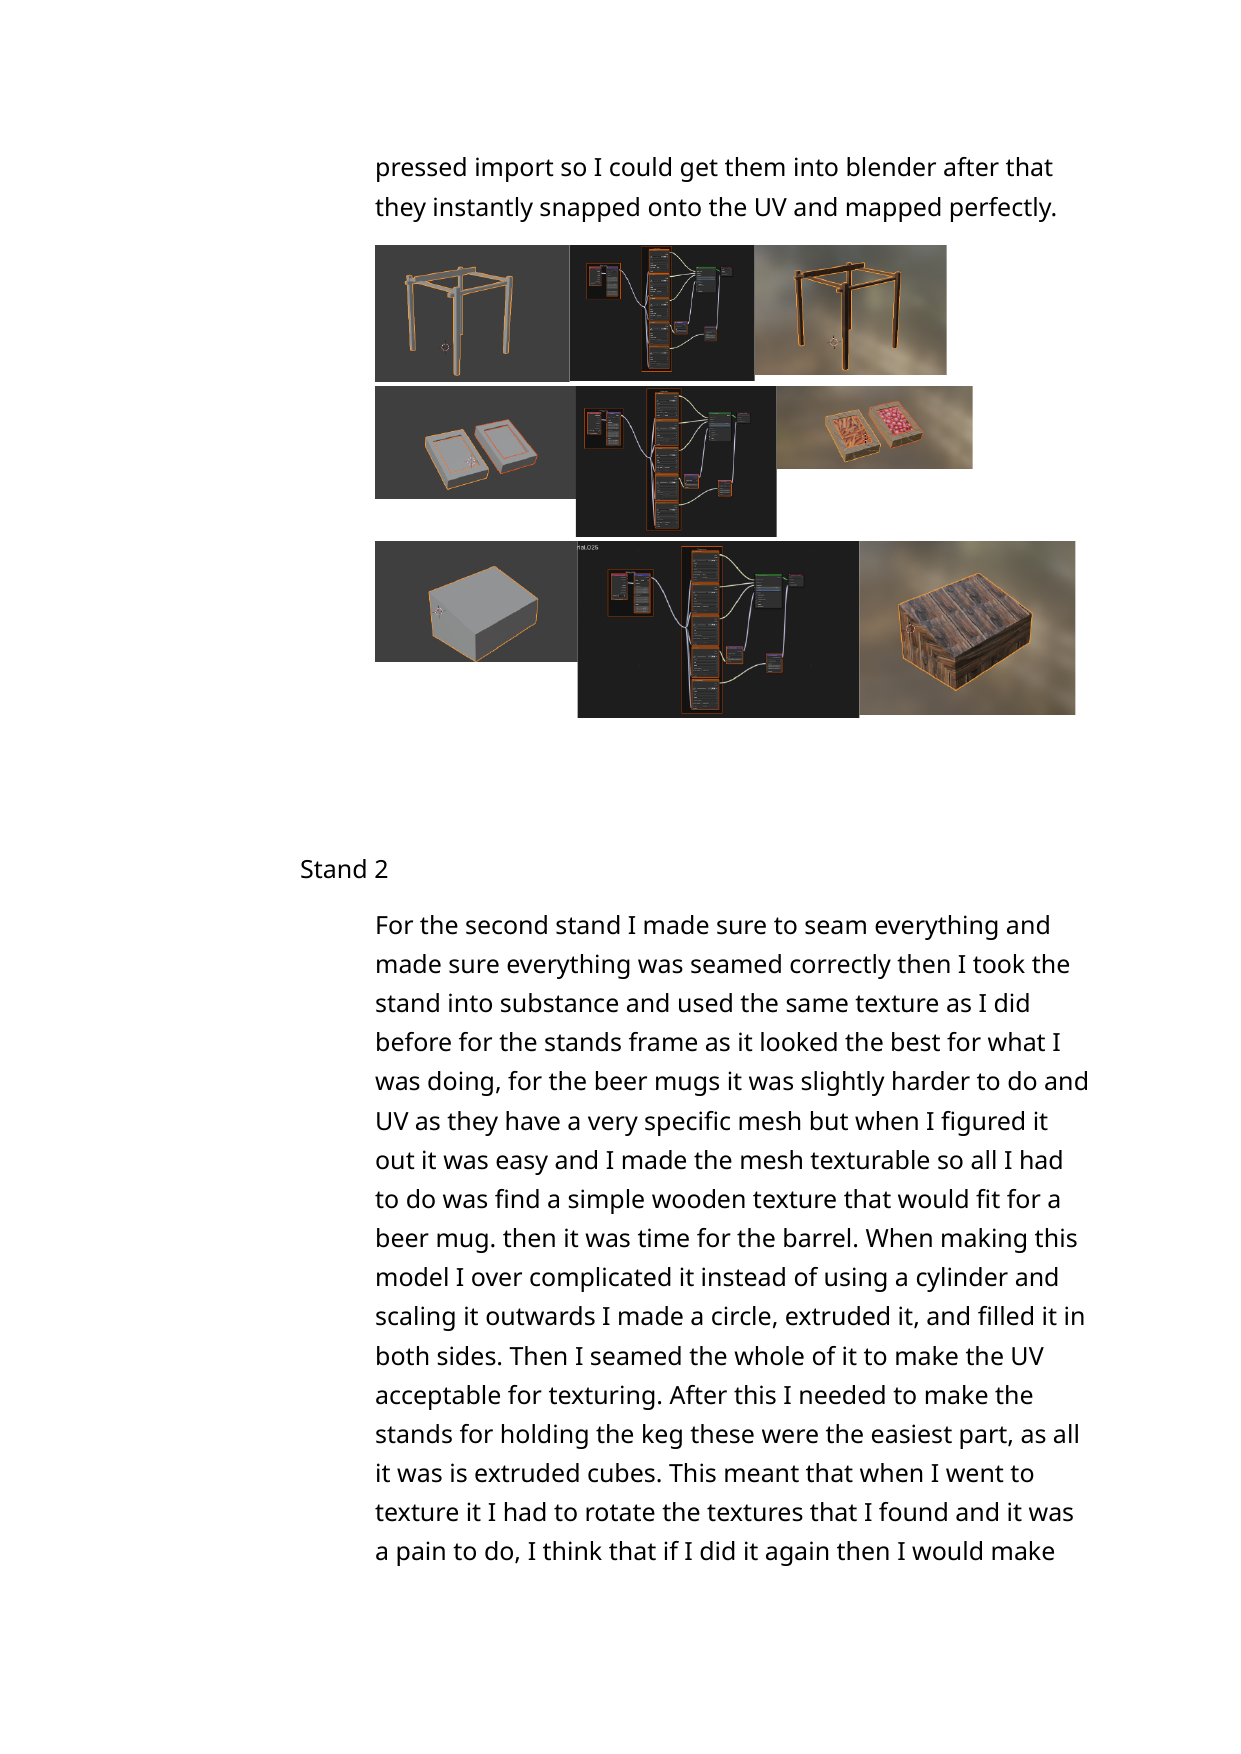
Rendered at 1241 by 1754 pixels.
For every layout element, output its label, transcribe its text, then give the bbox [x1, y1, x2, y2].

text pressed import so I could get them into blender after that they instantly snapped onto the UV and mapped perfectly. [375, 150, 1090, 223]
text Stand 2 [225, 851, 1090, 886]
text For the second stand I made sure to seam everything and made sure everything was seamed correctly then I took the stand into substance and used the same texture as I did before for the stands frame as it looked the best for what I was doing, for the beer mugs it was slightly harder to do and UV as they have a very specific mesh but when I figured it out it was easy and I made the mesh texturable so all I had to do was find a simple wooden texture that would fit for a beer mug. then it was time for the barrel. When making this model I over complicated it instead of using a cylinder and scaling it outwards I made a circle, extruded it, and filled it in both sides. Then I seamed the whole of it to make the UV acceptable for texturing. After this I needed to make the stands for holding the keg these were the easiest part, as all it was is extruded cubes. This meant that when I went to texture it I had to rotate the textures that I found and it was a pain to do, I think that if I did it again then I would make [375, 907, 1090, 1568]
